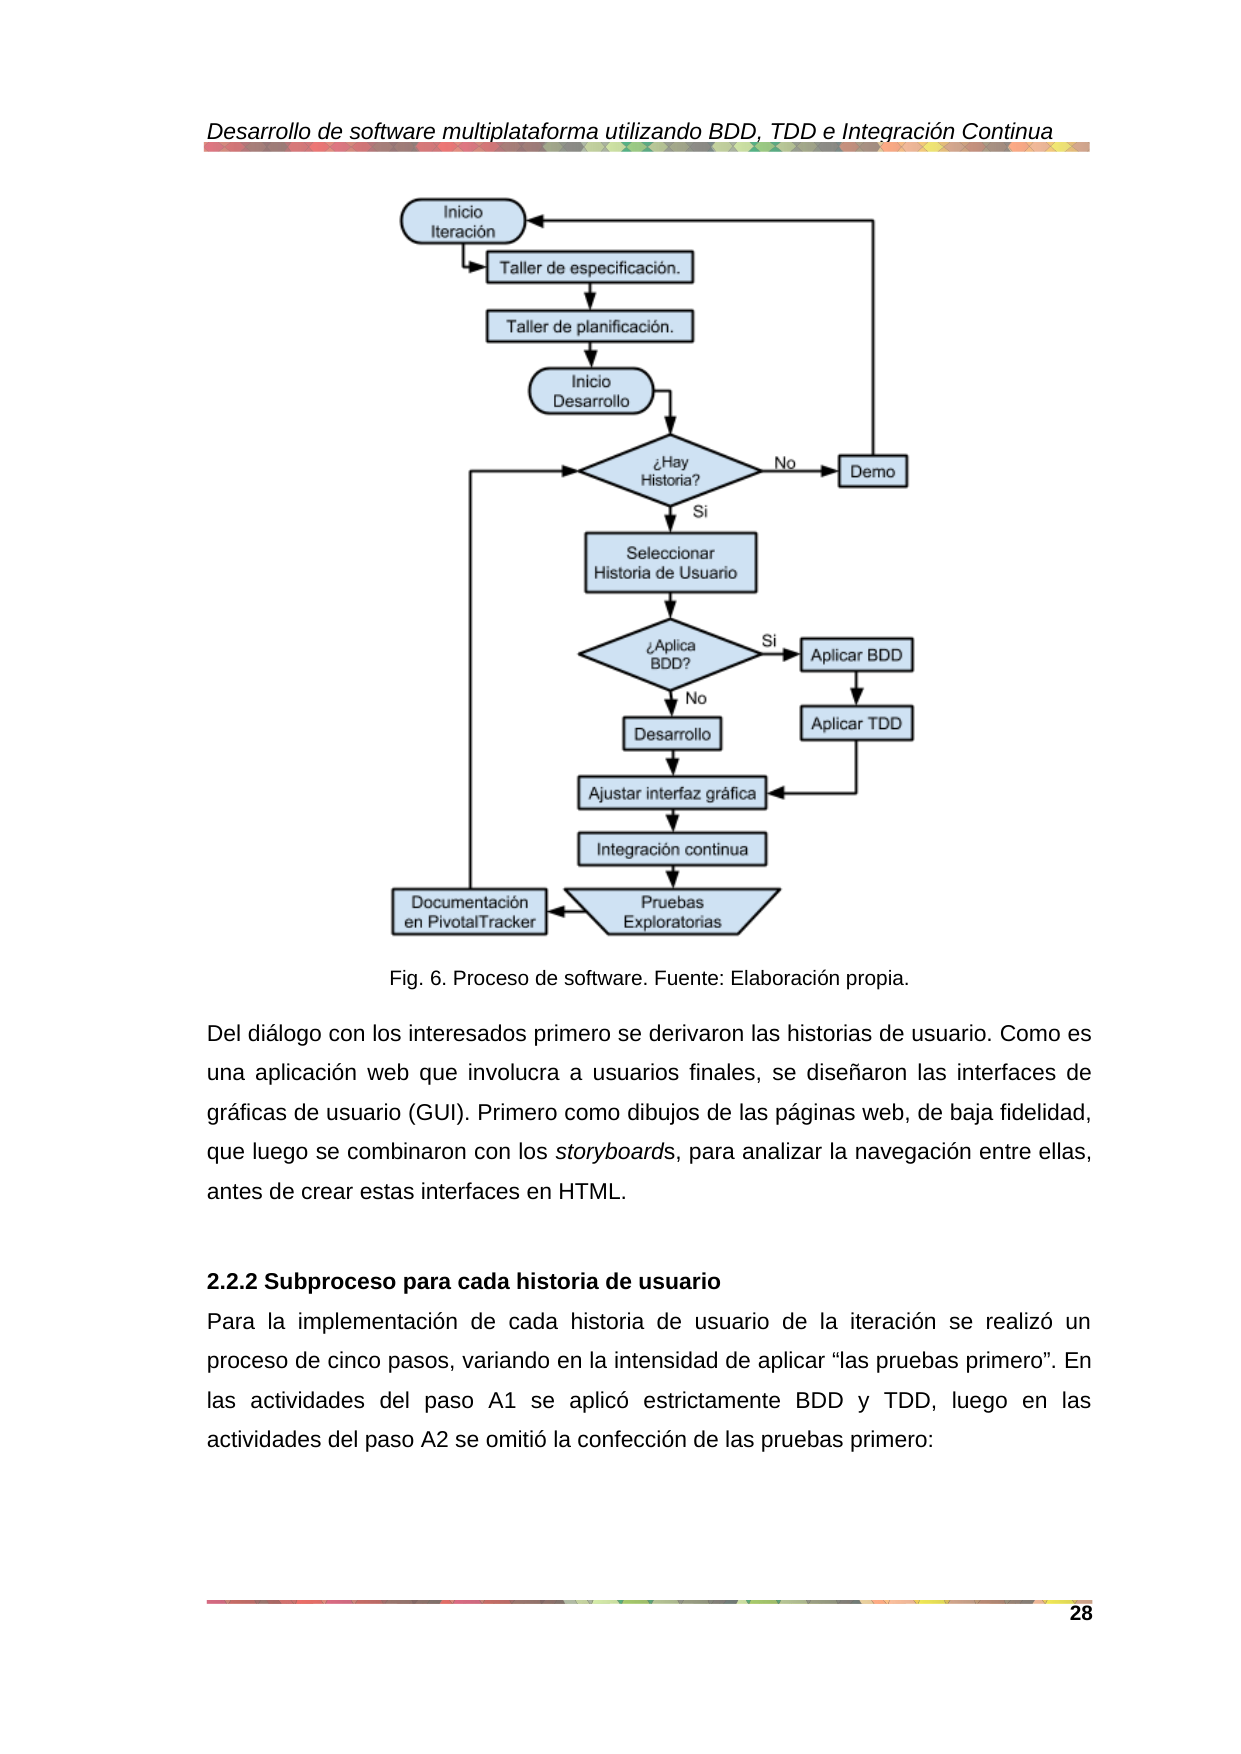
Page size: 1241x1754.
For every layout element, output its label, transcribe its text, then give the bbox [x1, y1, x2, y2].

table_header [207, 184, 1093, 947]
text Para la implementación de cada historia de usuario de la iteración se realizó un proceso de cinco pasos, variando en la intensidad de aplicar “las pruebas primero”. En las actividades del paso A1 se aplicó estrictamente BDD y TDD, luego en las actividades del paso A2 se omitió la confección de las pruebas primero: [207, 1308, 1093, 1453]
table_cell Fig. 6. Proceso de software. Fuente: Elaboración propia. [207, 948, 1093, 1008]
text [203, 142, 1090, 152]
text 2.2.2 Subproceso para cada historia de usuario [207, 1268, 1093, 1295]
text [206, 1600, 1093, 1604]
picture [377, 189, 922, 942]
list Del diálogo con los interesados primero se derivaron las historias de usuario. Como es una aplicación web que involucra a usuarios finales, se diseñaron las interfaces de gráficas de usuario (GUI). Primero como dibujos de las páginas web, de baja fidelidad, que luego se combinaron con los storyboards, para analizar la navegación entre ellas, antes de crear estas interfaces en HTML. [207, 1020, 1093, 1204]
